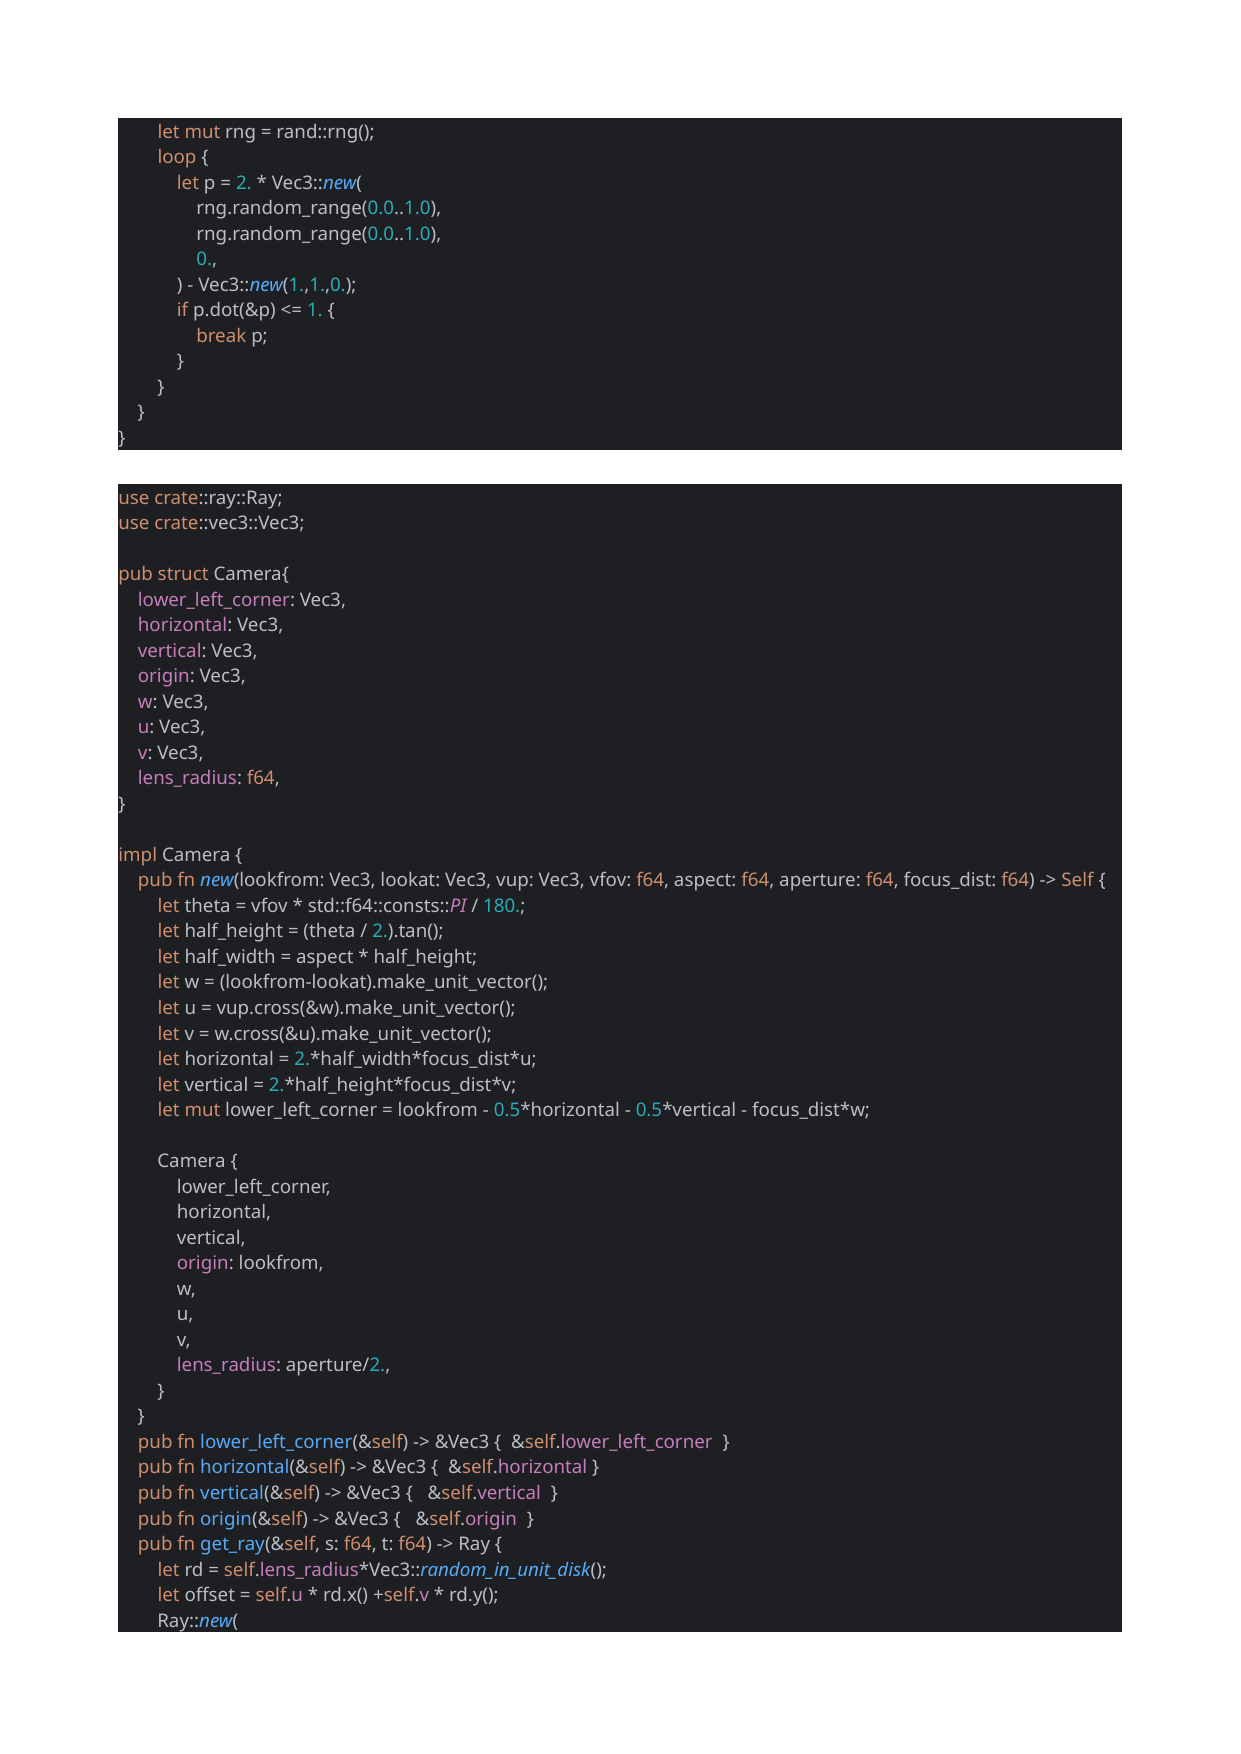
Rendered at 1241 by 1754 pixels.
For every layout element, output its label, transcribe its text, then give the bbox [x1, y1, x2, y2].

text use crate::ray::Ray; use crate::vec3::Vec3; pub struct Camera{ lower_left_corner: Vec3, horizontal: Vec3, vertical: Vec3, origin: Vec3, w: Vec3, u: Vec3, v: Vec3, lens_radius: f64, } impl Camera { pub fn new(lookfrom: Vec3, lookat: Vec3, vup: Vec3, vfov: f64, aspect: f64, aperture: f64, focus_dist: f64) -> Self { let theta = vfov * std::f64::consts::PI / 180.; let half_height = (theta / 2.).tan(); let half_width = aspect * half_height; let w = (lookfrom-lookat).make_unit_vector(); let u = vup.cross(&w).make_unit_vector(); let v = w.cross(&u).make_unit_vector(); let horizontal = 2.*half_width*focus_dist*u; let vertical = 2.*half_height*focus_dist*v; let mut lower_left_corner = lookfrom - 0.5*horizontal - 0.5*vertical - focus_dist*w; Camera { lower_left_corner, horizontal, vertical, origin: lookfrom, w, u, v, lens_radius: aperture/2., } } pub fn lower_left_corner(&self) -> &Vec3 { &self.lower_left_corner } pub fn horizontal(&self) -> &Vec3 { &self.horizontal } pub fn vertical(&self) -> &Vec3 { &self.vertical } pub fn origin(&self) -> &Vec3 { &self.origin } pub fn get_ray(&self, s: f64, t: f64) -> Ray { let rd = self.lens_radius*Vec3::random_in_unit_disk(); let offset = self.u * rd.x() +self.v * rd.y(); Ray::new( [118, 484, 1122, 1632]
text let mut rng = rand::rng(); loop { let p = 2. * Vec3::new( rng.random_range(0.0..1.0), rng.random_range(0.0..1.0), 0., ) - Vec3::new(1.,1.,0.); if p.dot(&p) <= 1. { break p; } } } [118, 118, 1122, 424]
text } [118, 424, 1122, 450]
